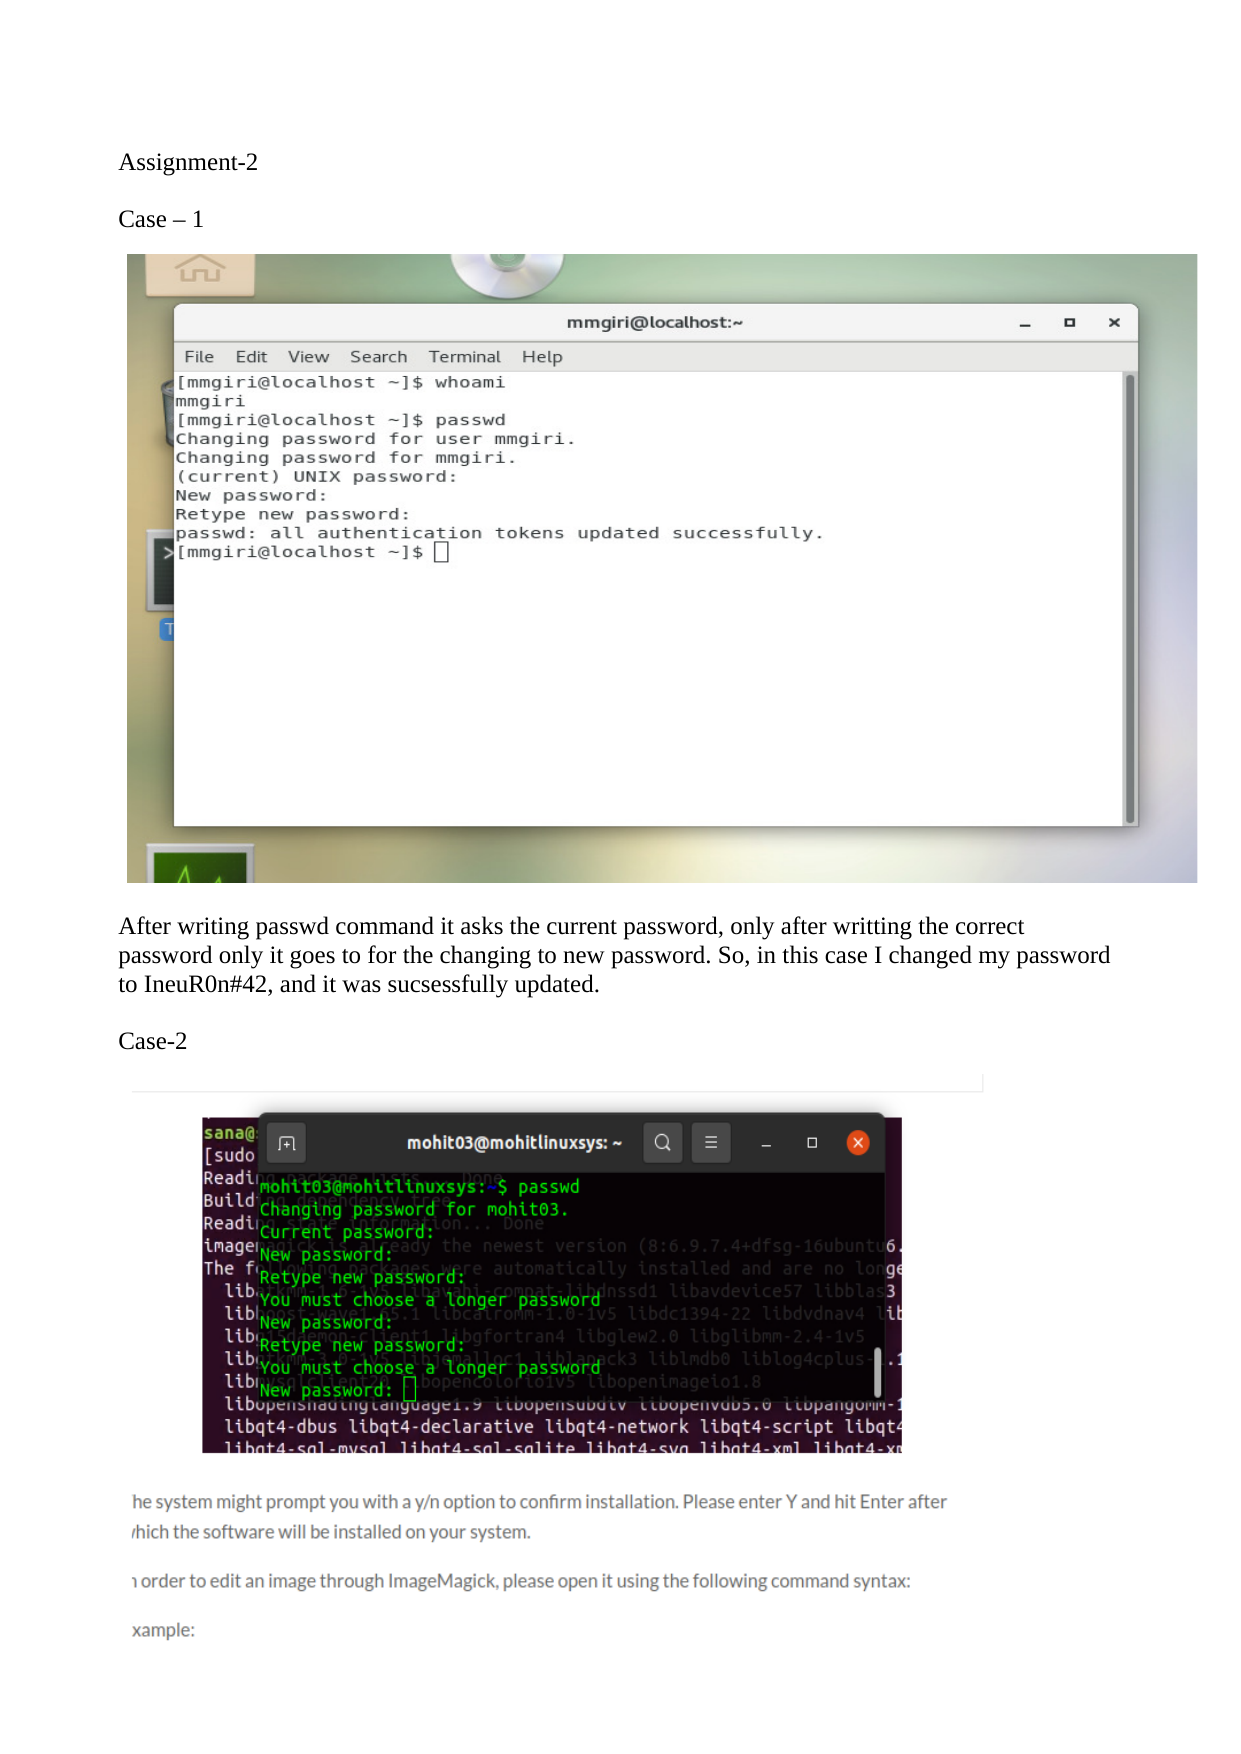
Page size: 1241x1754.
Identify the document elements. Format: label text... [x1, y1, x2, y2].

picture [131, 1398, 281, 1660]
picture [127, 254, 1198, 883]
text After writing passwd command it asks the current password, only after writting the correct password only it goes to for the changing to new password. So, in this case I changed my password to IneuR0n#42, and it was sucsessfully updated. [118, 911, 1122, 997]
text Case – 1 [118, 204, 1122, 233]
text Assignment-2 [118, 147, 1122, 176]
text Case-2 [118, 1026, 1122, 1055]
